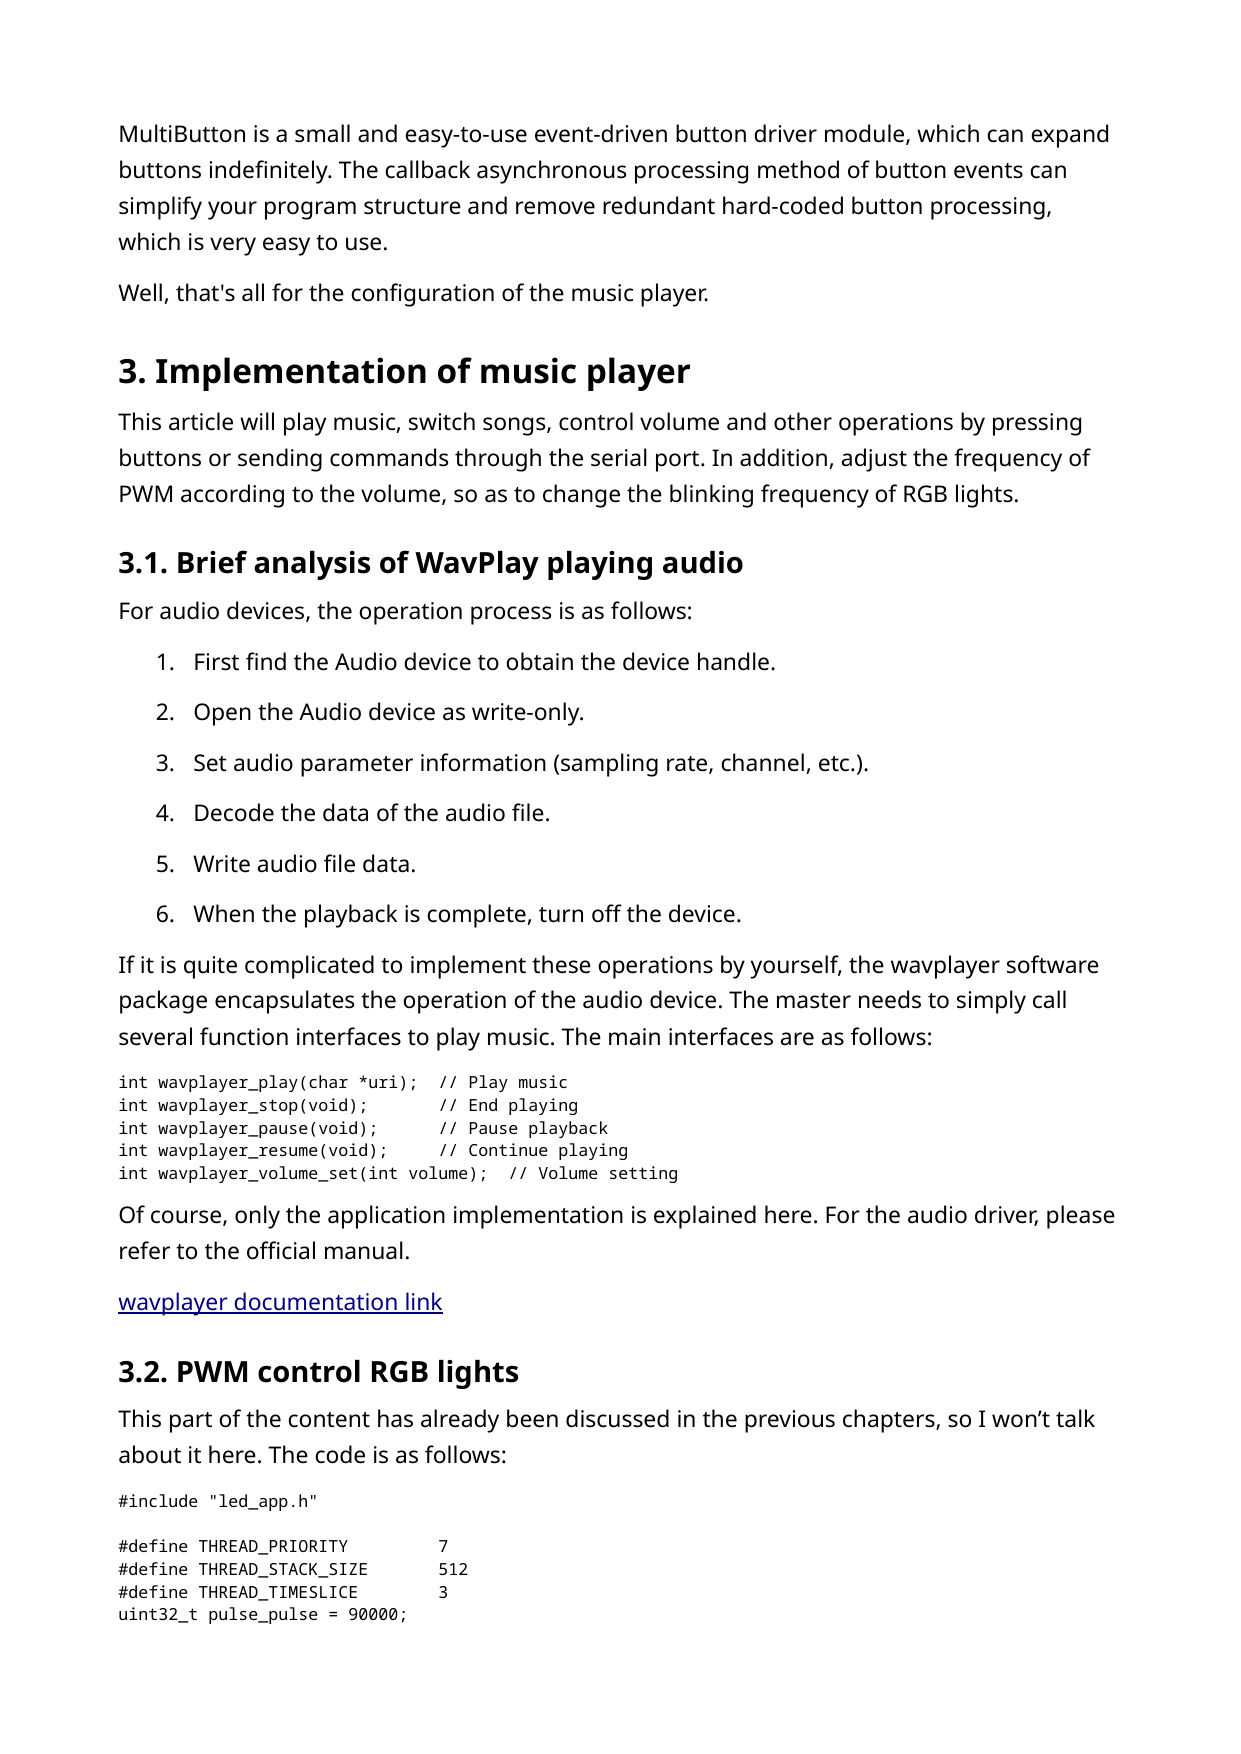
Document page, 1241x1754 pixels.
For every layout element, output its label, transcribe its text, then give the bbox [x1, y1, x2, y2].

list Write audio file data. [156, 847, 1122, 879]
subtitle 3.1. Brief analysis of WavPlay playing audio [118, 543, 1122, 582]
text int wavplayer_play(char *uri); // Play music [118, 1071, 1122, 1094]
list Decode the data of the audio file. [156, 797, 1122, 828]
text #define THREAD_STACK_SIZE 512 [118, 1558, 1122, 1580]
subtitle 3.2. PWM control RGB lights [118, 1351, 1122, 1391]
text #define THREAD_TIMESLICE 3 [118, 1580, 1122, 1603]
text For audio devices, the operation process is as follows: [118, 595, 1122, 626]
text int wavplayer_stop(void); // End playing [118, 1094, 1122, 1116]
text int wavplayer_resume(void); // Continue playing [118, 1139, 1122, 1162]
list Open the Audio device as write-only. [156, 696, 1122, 727]
subtitle 3. Implementation of music player [118, 348, 1122, 393]
text Of course, only the application implementation is explained here. For the audio driver, please refer to the official manual. [118, 1199, 1122, 1266]
text If it is quite complicated to implement these operations by yourself, the wavplayer software package encapsulates the operation of the audio device. The master needs to simply call several function interfaces to play music. The main interfaces are as follows: [118, 948, 1122, 1052]
list First find the Audio device to obtain the device handle. [156, 645, 1122, 677]
text #define THREAD_PRIORITY 7 [118, 1535, 1122, 1558]
text #include "led_app.h" [118, 1489, 1122, 1512]
text This article will play music, switch songs, control volume and other operations by pressing buttons or sending commands through the serial port. In addition, adjust the frequency of PWM according to the volume, so as to change the blinking frequency of RGB lights. [118, 406, 1122, 509]
text wavplayer documentation link [118, 1286, 1122, 1317]
text uint32_t pulse_pulse = 90000; [118, 1603, 1122, 1626]
text int wavplayer_pause(void); // Pause playback [118, 1116, 1122, 1139]
list When the playback is complete, turn off the device. [156, 898, 1122, 929]
text This part of the content has already been discussed in the previous chapters, so I won’t talk about it here. The code is as follows: [118, 1403, 1122, 1470]
list Set audio parameter information (sampling rate, channel, etc.). [156, 746, 1122, 778]
text Well, that's all for the configuration of the music player. [118, 276, 1122, 308]
text MultiButton is a small and easy-to-use event-driven button driver module, which can expand buttons indefinitely. The callback asynchronous processing method of button events can simplify your program structure and remove redundant hard-coded button processing, which is very easy to use. [118, 118, 1122, 257]
text int wavplayer_volume_set(int volume); // Volume setting [118, 1162, 1122, 1184]
